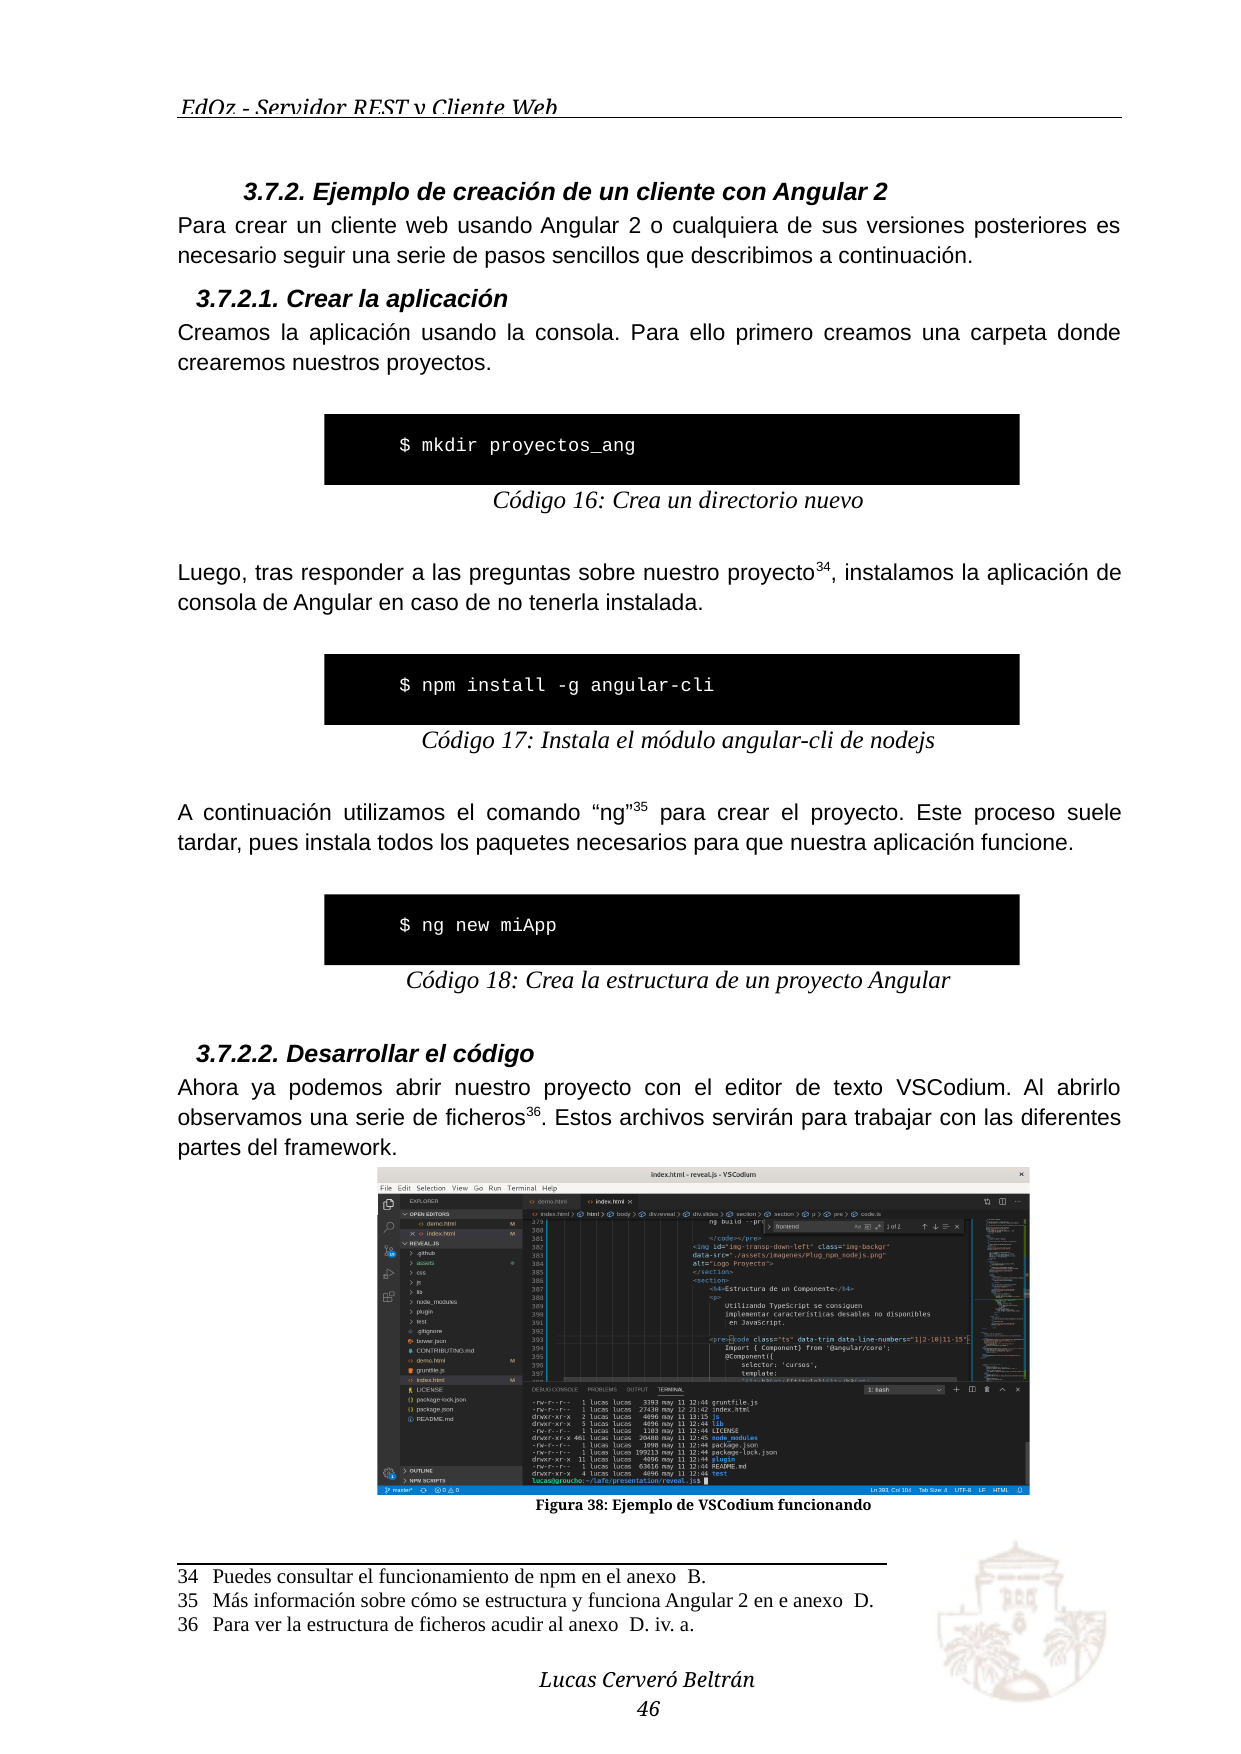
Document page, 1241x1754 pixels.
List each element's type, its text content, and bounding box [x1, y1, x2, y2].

list Crear la aplicación [177, 284, 1122, 313]
list Ejemplo de creación de un cliente con Angular 2 [177, 177, 1122, 206]
text Más información sobre cómo se estructura y funciona Angular 2 en e anexo D. [177, 1588, 1122, 1612]
text Código 16: Crea un directorio nuevo [324, 413, 1034, 514]
text Para ver la estructura de ficheros acudir al anexo D.iv.a. [177, 1612, 1122, 1636]
text Código 17: Instala el módulo angular-cli de nodejs [324, 653, 1034, 754]
list Desarrollar el código [177, 1039, 1122, 1068]
text Creamos la aplicación usando la consola. Para ello primero creamos una carpeta donde crearemos nuestros proyectos. [177, 319, 1122, 375]
text A continuación utilizamos el comando “ng” para crear el proyecto. Este proceso suele tardar, pues instala todos los paquetes necesarios para que nuestra aplicación funcione. [177, 799, 1122, 855]
text Código 18: Crea la estructura de un proyecto Angular [324, 893, 1034, 994]
text Luego, tras responder a las preguntas sobre nuestro proyecto, instalamos la aplicación de consola de Angular en caso de no tenerla instalada. [177, 559, 1122, 615]
list Para crear un cliente web usando Angular 2 o cualquiera de sus versiones posteriores es necesario seguir una serie de pasos sencillos que describimos a continuación. [177, 212, 1122, 268]
text Ahora ya podemos abrir nuestro proyecto con el editor de texto VSCodium. Al abrirlo observamos una serie de ficheros. Estos archivos servirán para trabajar con las diferentes partes del framework. [177, 1074, 1122, 1160]
text Puedes consultar el funcionamiento de npm en el anexo B. [177, 1564, 1122, 1588]
text Figura 38: Ejemplo de VSCodium funcionando [349, 1179, 1058, 1515]
picture [377, 1167, 1030, 1495]
